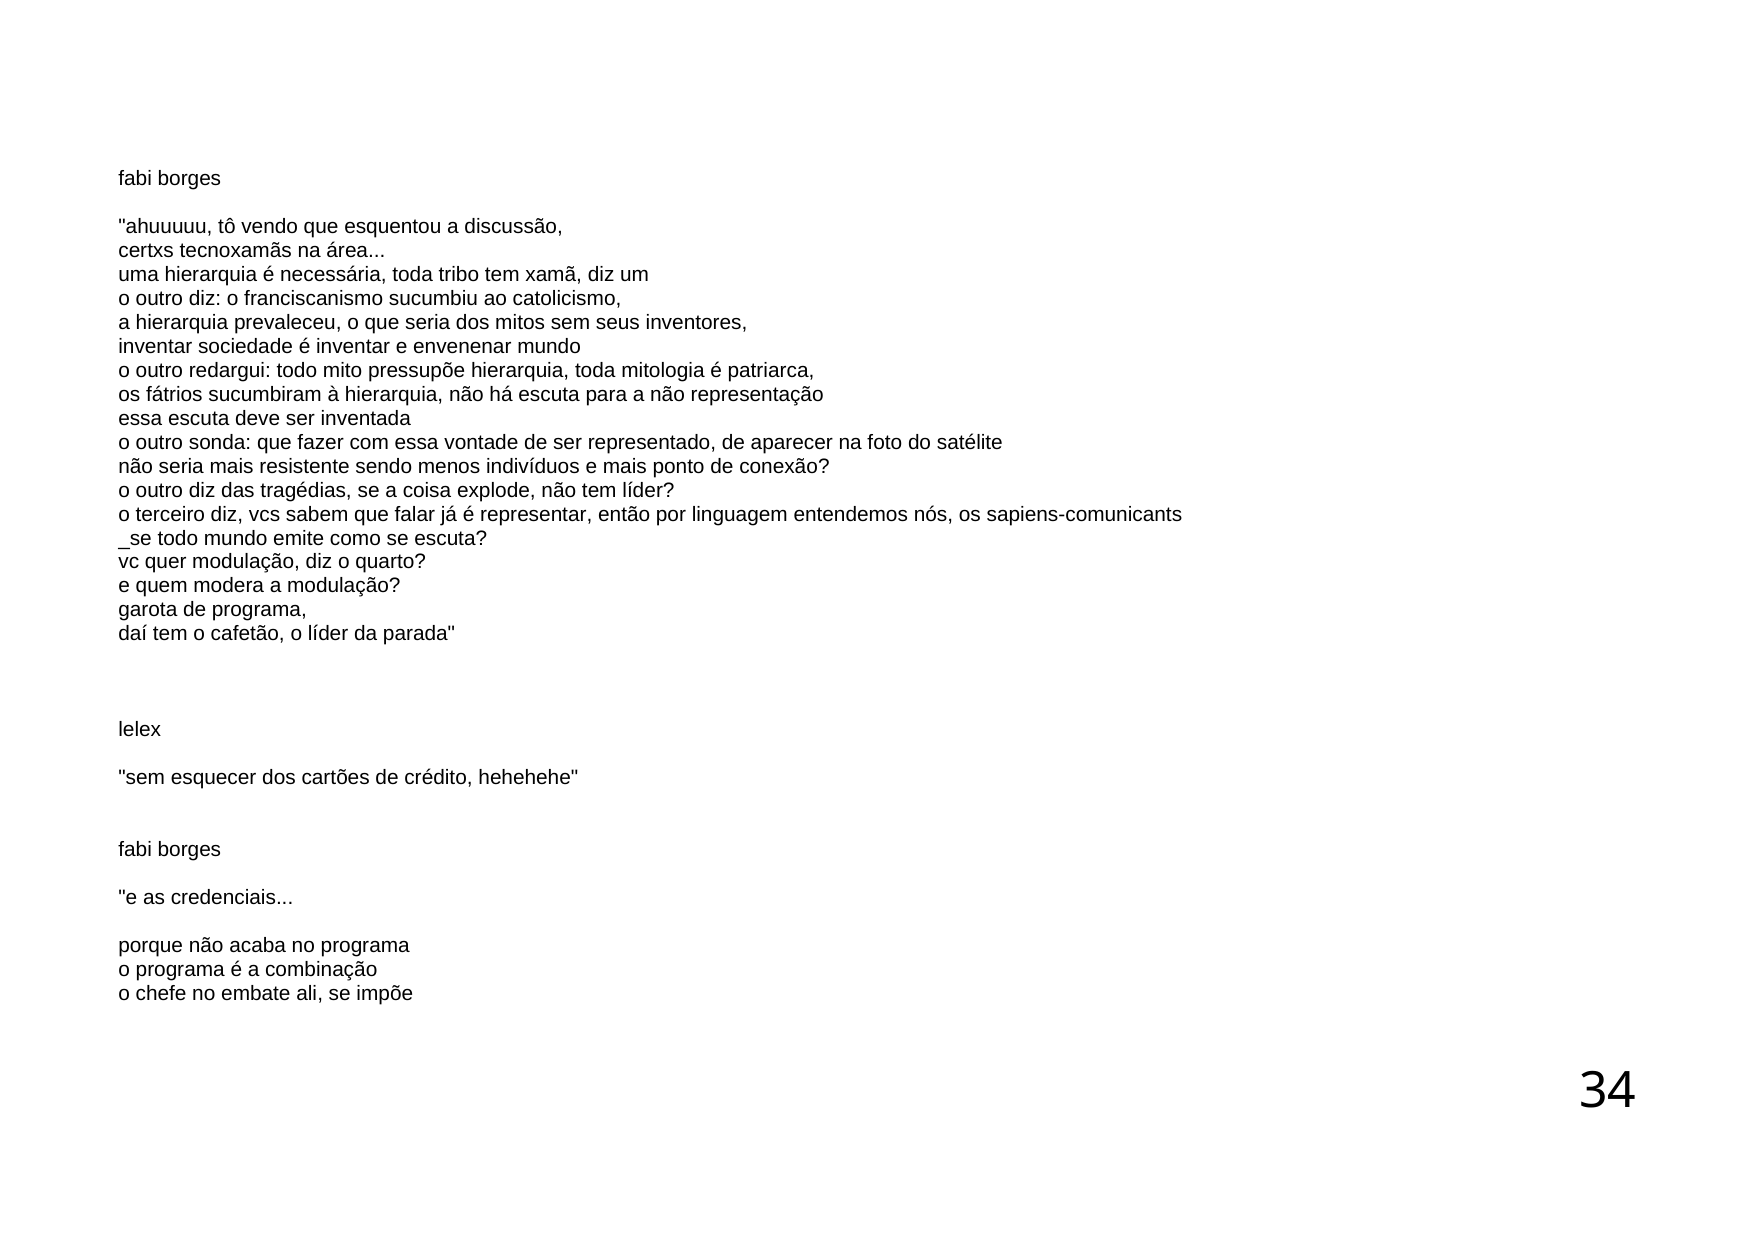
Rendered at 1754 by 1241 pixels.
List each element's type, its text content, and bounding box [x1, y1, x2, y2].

text vc quer modulação, diz o quarto? [118, 549, 1636, 573]
text uma hierarquia é necessária, toda tribo tem xamã, diz um [118, 262, 1636, 286]
text o outro diz: o franciscanismo sucumbiu ao catolicismo, [118, 286, 1636, 310]
text lelex [118, 717, 1636, 741]
text o outro sonda: que fazer com essa vontade de ser representado, de aparecer na foto do satélite [118, 429, 1636, 453]
text fabi borges [118, 837, 1636, 861]
text "sem esquecer dos cartões de crédito, hehehehe" [118, 765, 1636, 789]
text não seria mais resistente sendo menos indivíduos e mais ponto de conexão? [118, 453, 1636, 477]
text porque não acaba no programa [118, 933, 1636, 957]
text o outro diz das tragédias, se a coisa explode, não tem líder? [118, 477, 1636, 501]
text e quem modera a modulação? [118, 573, 1636, 597]
text fabi borges [118, 166, 1636, 190]
text garota de programa, [118, 597, 1636, 621]
text a hierarquia prevaleceu, o que seria dos mitos sem seus inventores, [118, 310, 1636, 334]
text daí tem o cafetão, o líder da parada" [118, 621, 1636, 645]
text inventar sociedade é inventar e envenenar mundo [118, 334, 1636, 358]
text "ahuuuuu, tô vendo que esquentou a discussão, [118, 214, 1636, 238]
text essa escuta deve ser inventada [118, 406, 1636, 429]
text o programa é a combinação [118, 957, 1636, 981]
text "e as credenciais... [118, 885, 1636, 909]
text _se todo mundo emite como se escuta? [118, 525, 1636, 549]
text o chefe no embate ali, se impõe [118, 981, 1636, 1004]
text o terceiro diz, vcs sabem que falar já é representar, então por linguagem entendemos nós, os sapiens-comunicants [118, 501, 1636, 525]
text certxs tecnoxamãs na área... [118, 238, 1636, 262]
text o outro redargui: todo mito pressupõe hierarquia, toda mitologia é patriarca, [118, 358, 1636, 382]
text os fátrios sucumbiram à hierarquia, não há escuta para a não representação [118, 382, 1636, 406]
